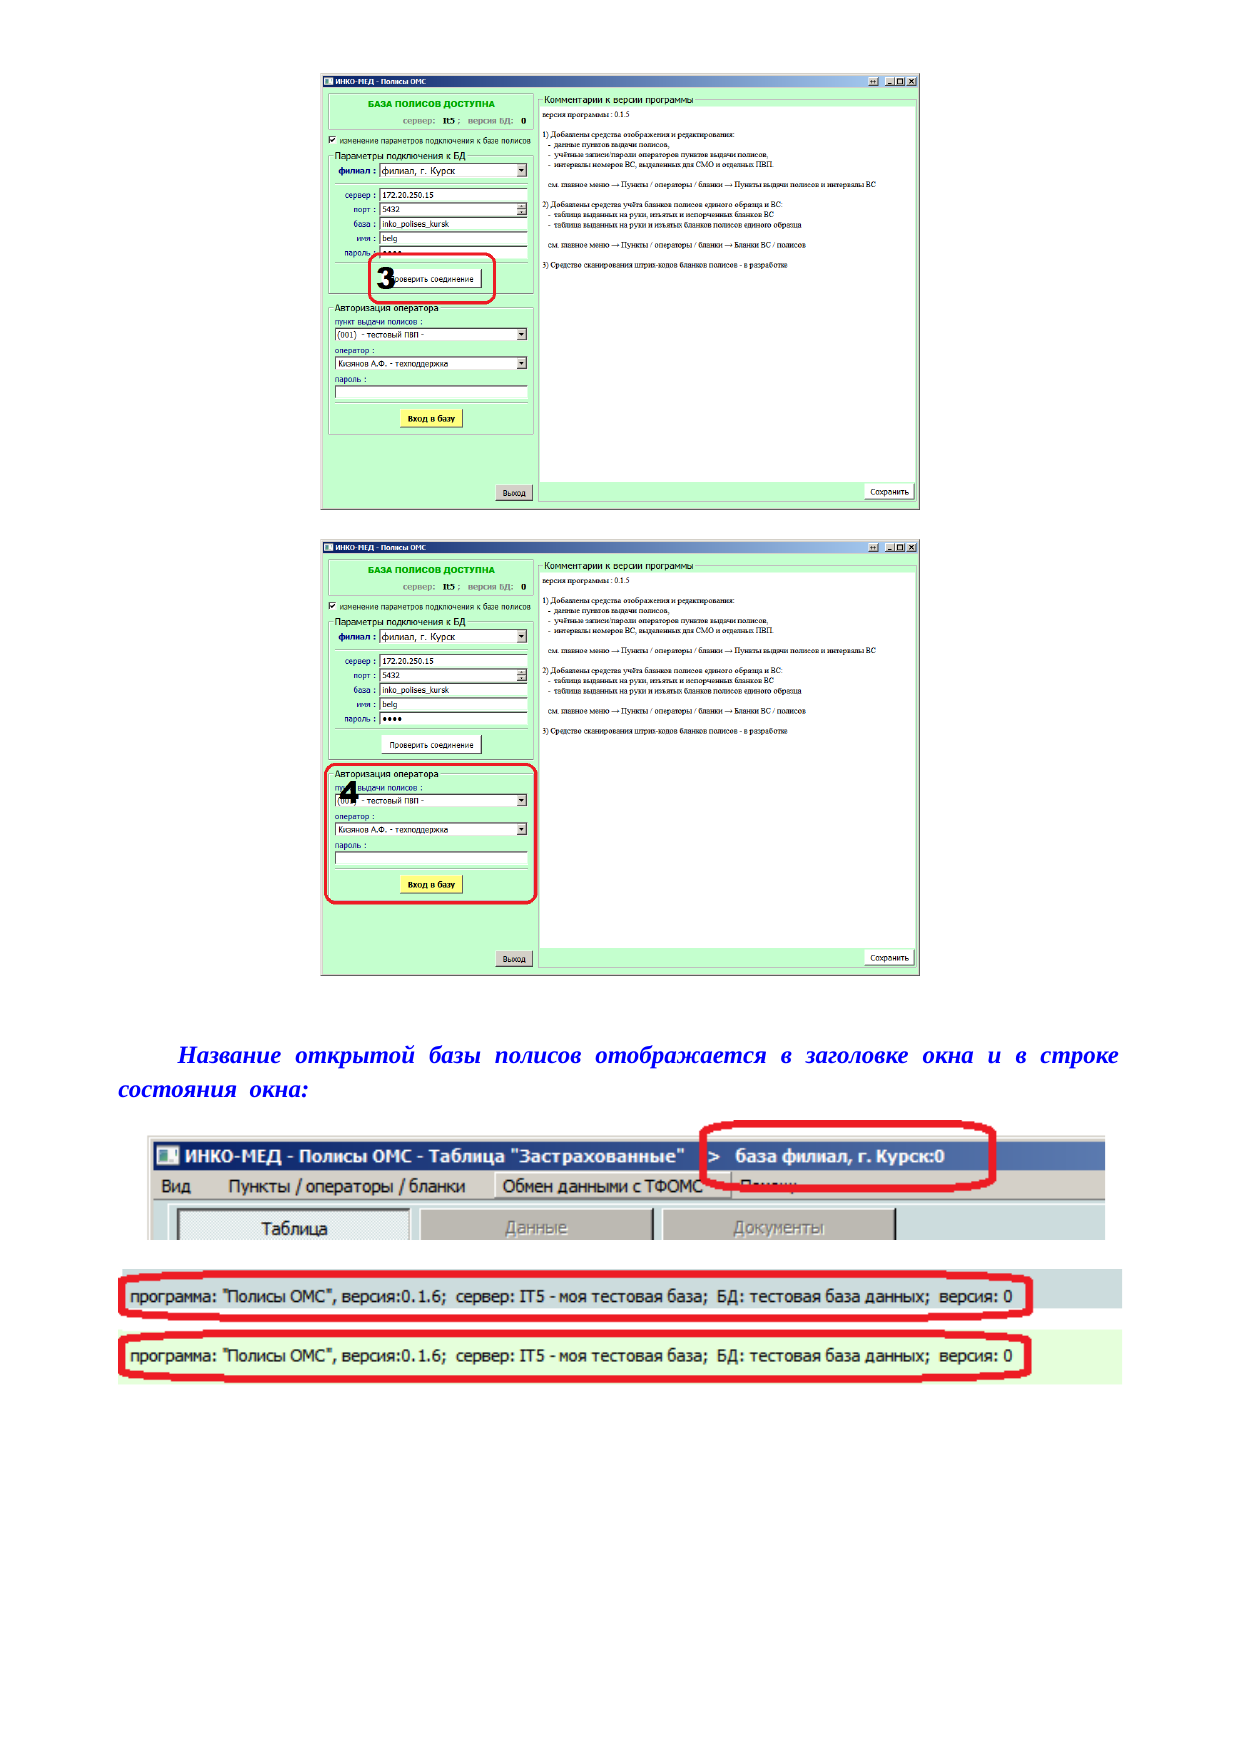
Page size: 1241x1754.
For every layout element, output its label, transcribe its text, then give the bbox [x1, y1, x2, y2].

picture [320, 539, 920, 976]
text Название открытой базы полисов отображается в заголовке окна и в строке состояния окна: [118, 1040, 1122, 1103]
picture [320, 73, 920, 510]
picture [118, 1269, 1123, 1409]
picture [135, 1120, 1106, 1240]
